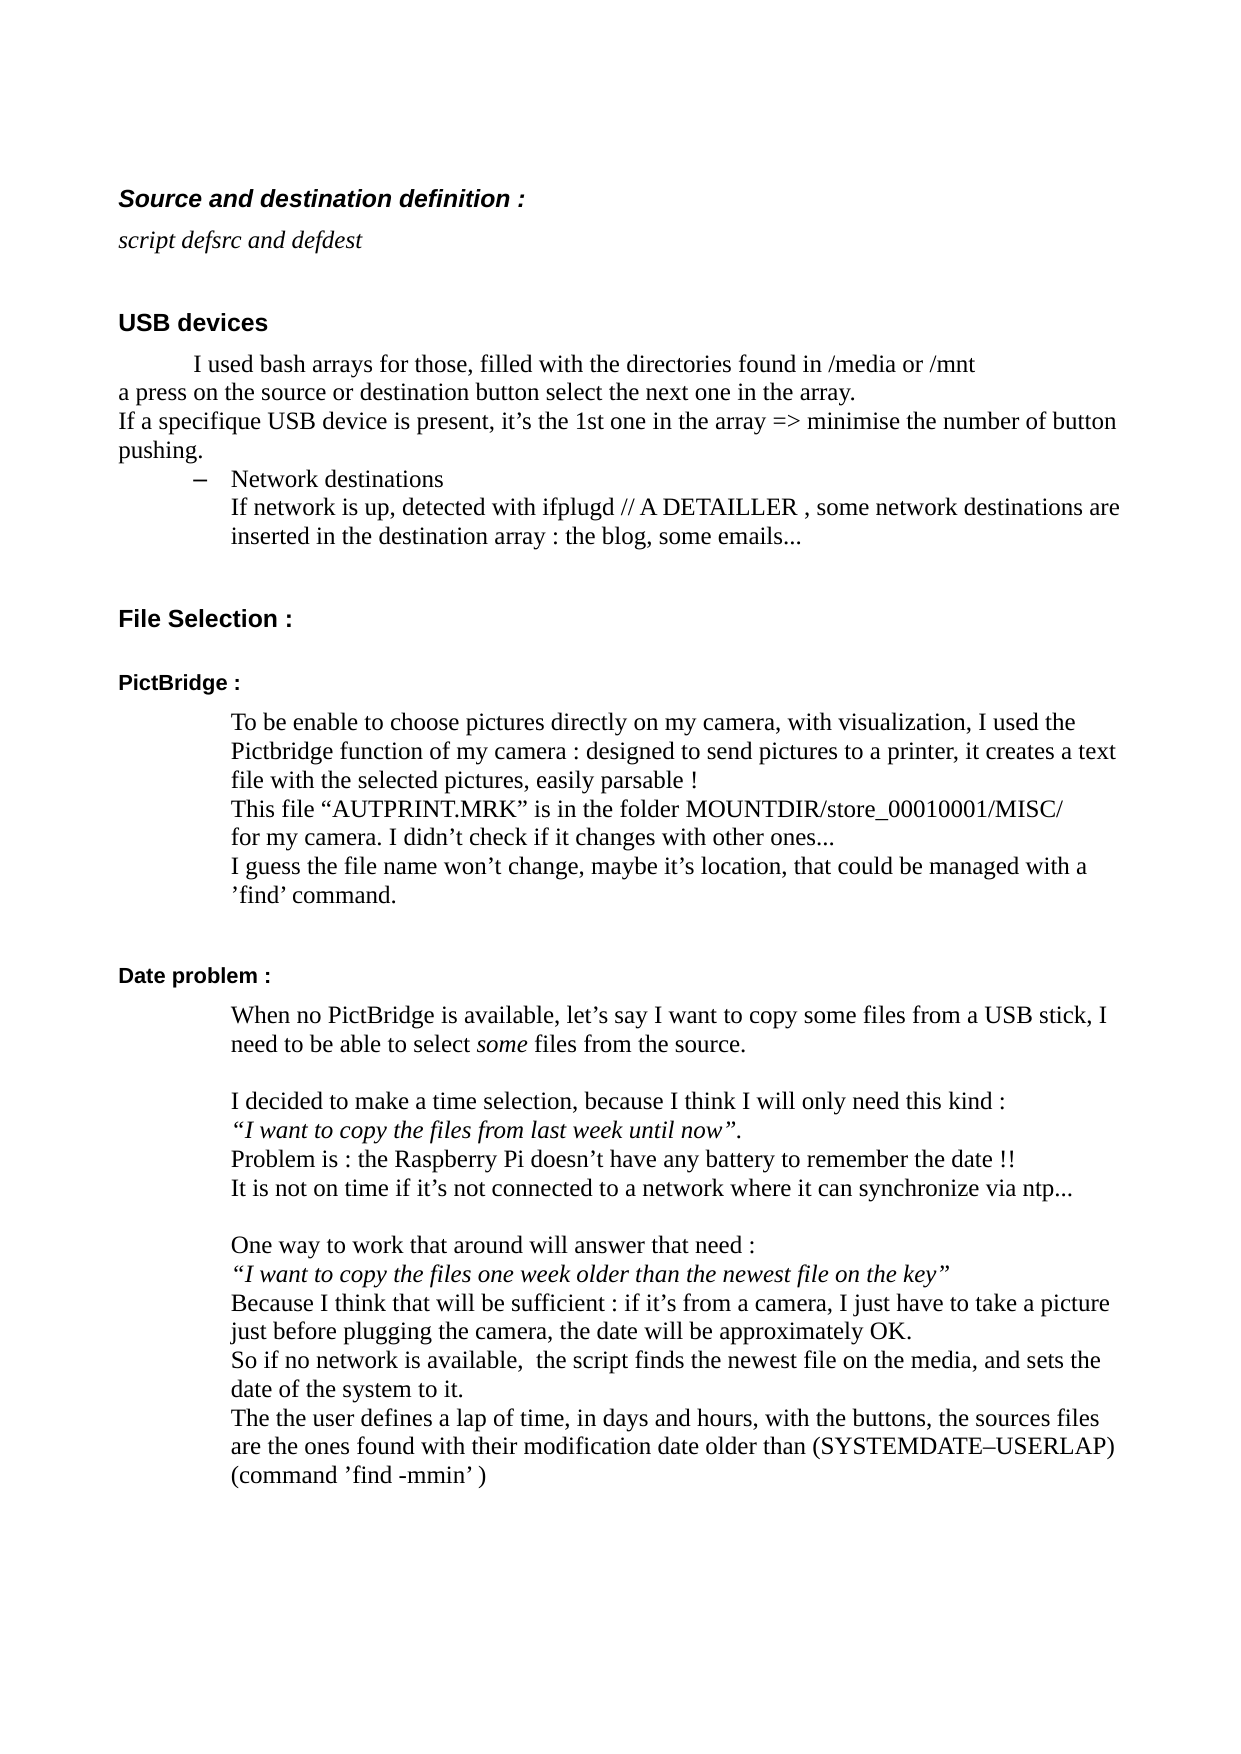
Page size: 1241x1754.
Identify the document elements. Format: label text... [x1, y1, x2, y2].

list (command ’find -mmin’ ) [193, 1460, 1122, 1489]
list Network destinations [193, 464, 1122, 492]
subtitle File Selection : [118, 604, 1122, 632]
subtitle Date problem : [118, 962, 1122, 988]
list To be enable to choose pictures directly on my camera, with visualization, I used the Pictbridge function of my camera : designed to send pictures to a printer, it creates a text file with the selected pictures, easily parsable ! This file “AUTPRINT.MRK” is in the folder MOUNTDIR/store_00010001/MISC/ [193, 707, 1122, 822]
list If network is up, detected with ifplugd // A DETAILLER , some network destinations are inserted in the destination array : the blog, some emails... [193, 492, 1122, 550]
list One way to work that around will answer that need : “I want to copy the files one week older than the newest file on the key” Because I think that will be sufficient : if it’s from a camera, I just have to take a picture just before plugging the camera, the date will be approximately OK. So if no network is available, the script finds the newest file on the media, and sets the date of the system to it. The the user defines a lap of time, in days and hours, with the buttons, the sources files are the ones found with their modification date older than (SYSTEMDATE–USERLAP) [193, 1201, 1122, 1460]
list I used bash arrays for those, filled with the directories found in /media or /mnt [156, 349, 1122, 377]
text If a specifique USB device is present, it’s the 1st one in the array => minimise the number of button pushing. [118, 406, 1122, 464]
text script defsrc and defdest [118, 225, 1122, 254]
text a press on the source or destination button select the next one in the array. [118, 377, 1122, 406]
subtitle USB devices [118, 308, 1122, 336]
subtitle PictBridge : [118, 670, 1122, 695]
list When no PictBridge is available, let’s say I want to copy some files from a USB stick, I need to be able to select some files from the source. I decided to make a time selection, because I think I will only need this kind : “I want to copy the files from last week until now”. Problem is : the Raspberry Pi doesn’t have any battery to remember the date !! It is not on time if it’s not connected to a network where it can synchronize via ntp... [193, 1000, 1122, 1201]
list for my camera. I didn’t check if it changes with other ones... I guess the file name won’t change, maybe it’s location, that could be managed with a ’find’ command. [193, 822, 1122, 909]
subtitle Source and destination definition : [118, 184, 1122, 213]
